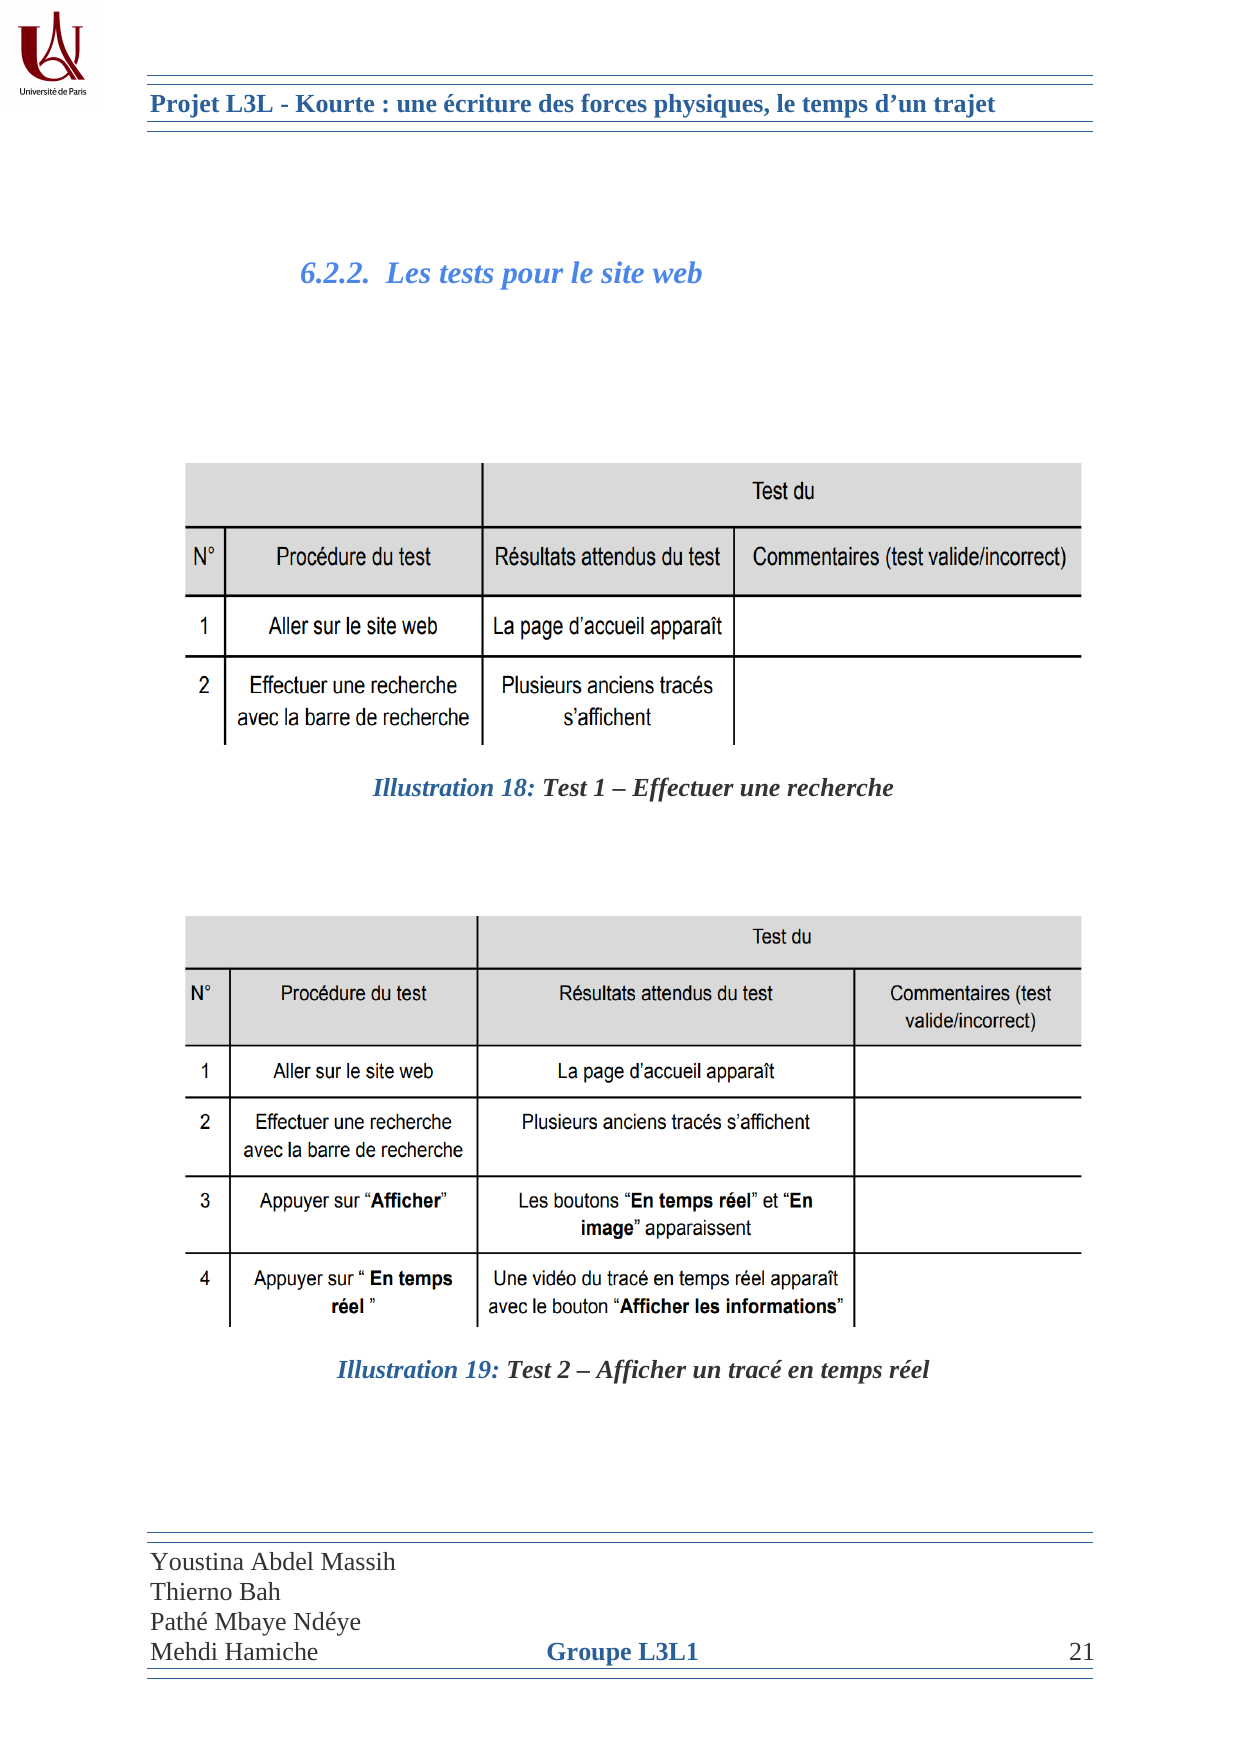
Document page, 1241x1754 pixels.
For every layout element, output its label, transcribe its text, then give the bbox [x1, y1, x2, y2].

text Illustration 18: Test 1 – Effectuer une recherche [185, 745, 1081, 802]
picture [185, 463, 1082, 745]
text Illustration 19: Test 2 – Afficher un tracé en temps réel [185, 1327, 1081, 1384]
picture [0, 0, 101, 107]
subtitle 6.2.2. Les tests pour le site web [225, 254, 1090, 290]
picture [185, 916, 1082, 1327]
